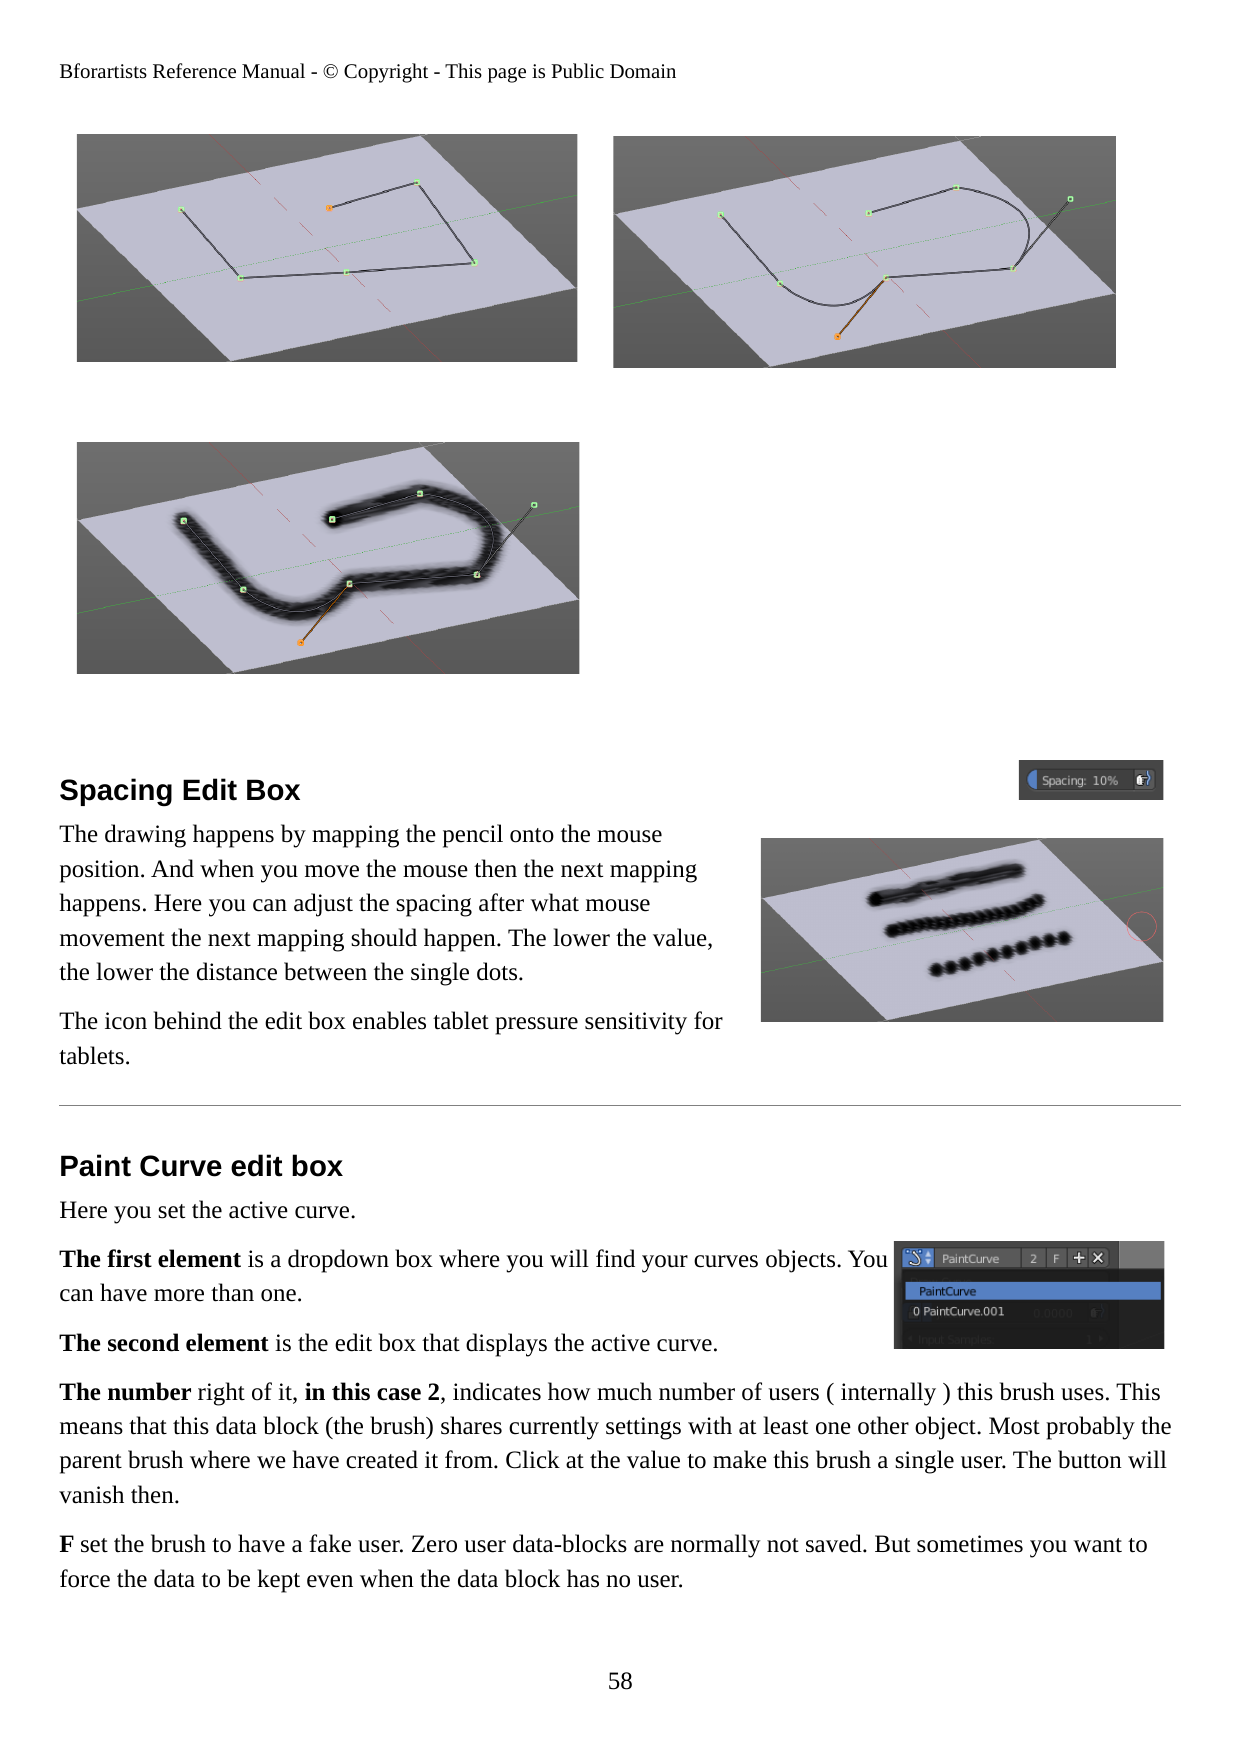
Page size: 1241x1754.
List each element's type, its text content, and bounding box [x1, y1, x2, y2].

picture [893, 1241, 1165, 1349]
text The drawing happens by mapping the pencil onto the mouse position. And when you move the mouse then the next mapping happens. Here you can adjust the spacing after what mouse movement the next mapping should happen. The lower the value, the lower the distance between the single dots. [59, 819, 1181, 986]
subtitle Spacing Edit Box [59, 773, 1181, 807]
picture [613, 136, 1116, 368]
picture [76, 442, 580, 674]
subtitle Paint Curve edit box [59, 1149, 1181, 1182]
text The second element is the edit box that displays the active curve. [59, 1328, 1181, 1356]
text The icon behind the edit box enables tablet pressure sensitivity for tablets. [59, 1006, 1181, 1070]
picture [760, 838, 1164, 1022]
text The first element is a dropdown box where you will find your curves objects. You can have more than one. [59, 1244, 893, 1307]
text F set the brush to have a fake user. Zero user data-blocks are normally not saved. But sometimes you want to force the data to be kept even when the data block has no user. [59, 1529, 1181, 1592]
picture [1018, 760, 1164, 800]
text The number right of it, in this case 2, indicates how much number of users ( internally ) this brush uses. This means that this data block (the brush) shares currently settings with at least one other object. Most probably the parent brush where we have created it from. Click at the value to make this brush a single user. The button will vanish then. [59, 1377, 1181, 1509]
text Here you set the active curve. [59, 1195, 1181, 1224]
picture [76, 134, 578, 362]
